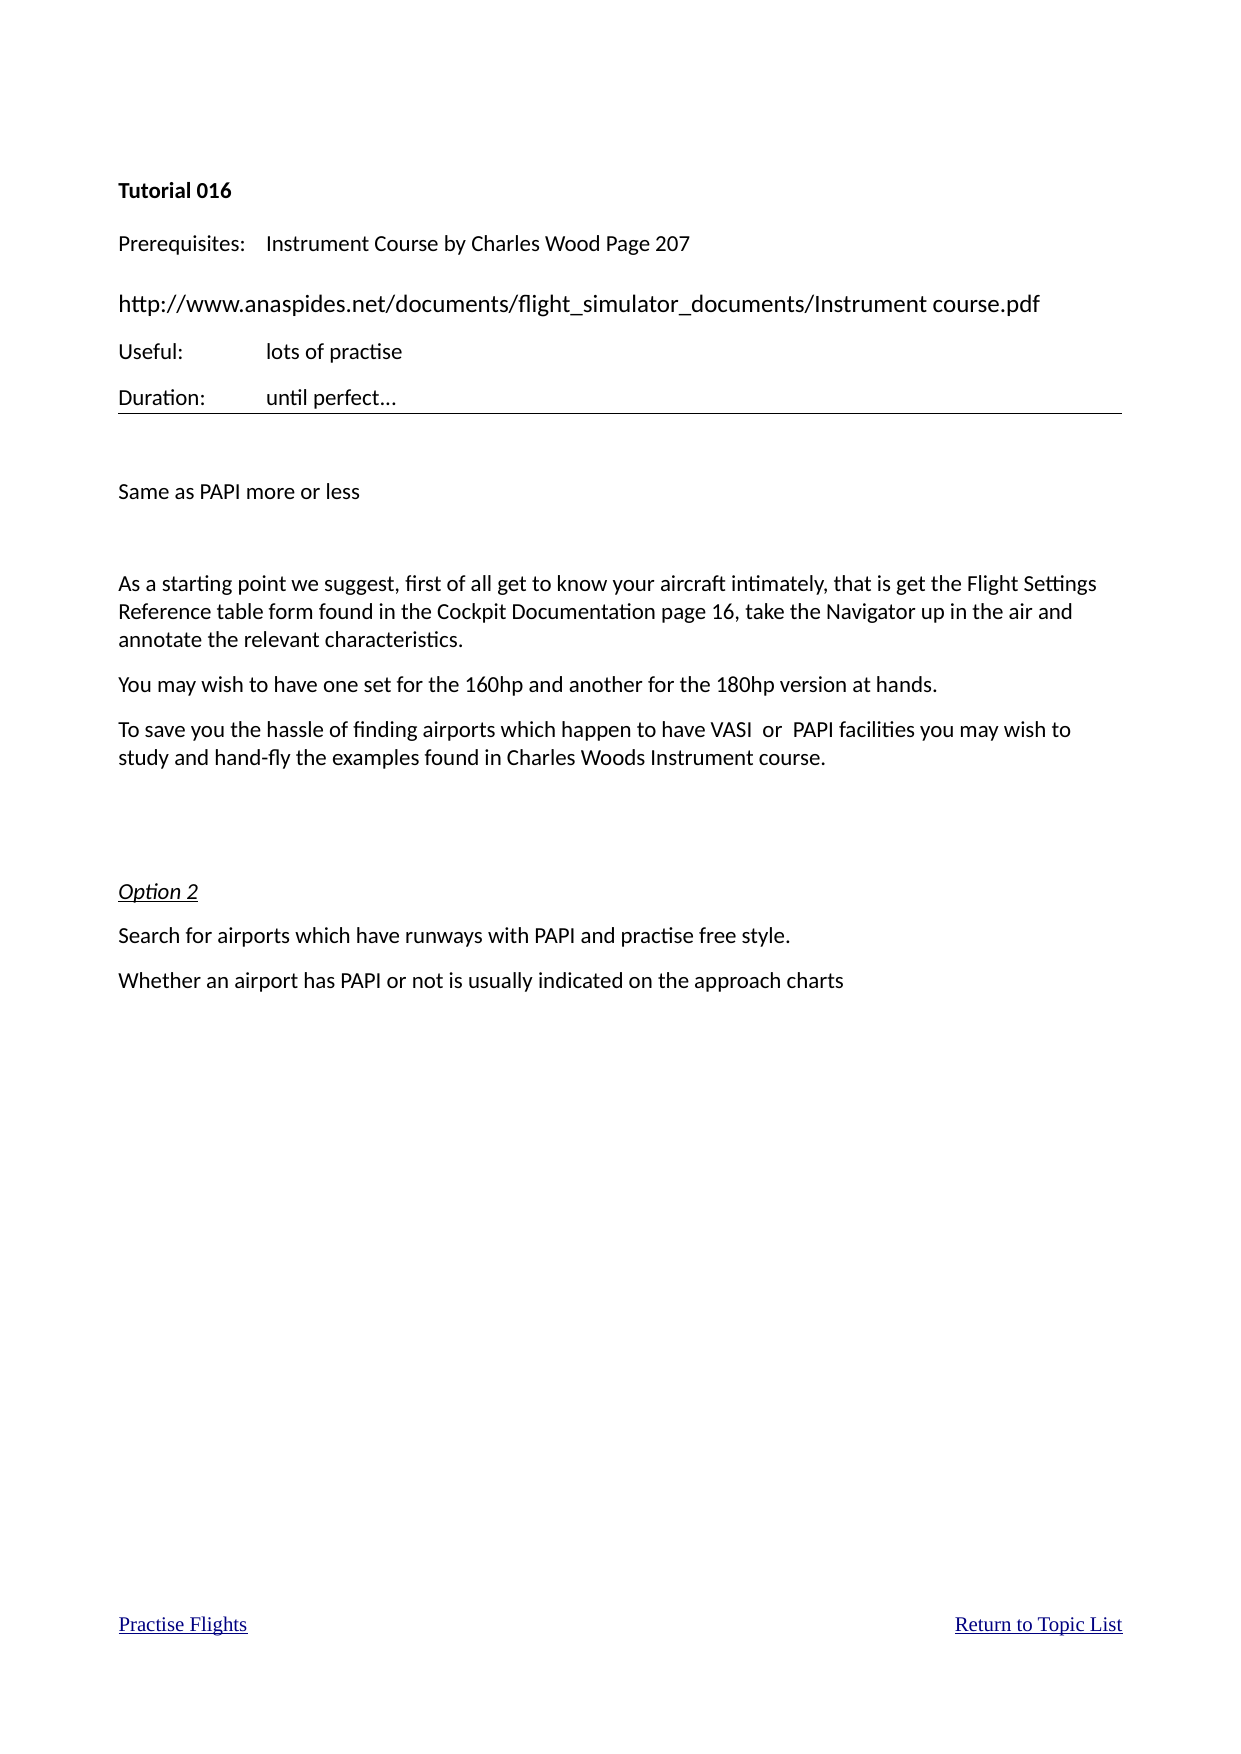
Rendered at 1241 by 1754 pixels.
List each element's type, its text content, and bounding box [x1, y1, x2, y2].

text Tutorial 016 [118, 176, 1122, 204]
text Prerequisites: Instrument Course by Charles Wood Page 207 http://www.anaspides.net/documents/flight_simulator_documents/Instrument course.pdf [118, 229, 1122, 319]
text Useful: lots of practise [118, 337, 1122, 365]
text Option 2 [118, 877, 1122, 905]
text As a starting point we suggest, first of all get to know your aircraft intimately, that is get the Flight Settings Reference table form found in the Cockpit Documentation page 16, take the Navigator up in the air and annotate the relevant characteristics. [118, 569, 1122, 653]
text Search for airports which have runways with PAPI and practise free style. [118, 921, 1122, 949]
text Duration: until perfect... [118, 383, 1122, 413]
text Same as PAPI more or less [118, 477, 1122, 505]
text To save you the hassle of finding airports which happen to have VASI or PAPI facilities you may wish to study and hand-fly the examples found in Charles Woods Instrument course. [118, 715, 1122, 771]
text You may wish to have one set for the 160hp and another for the 180hp version at hands. [118, 670, 1122, 698]
text Whether an airport has PAPI or not is usually indicated on the approach charts [118, 966, 1122, 994]
